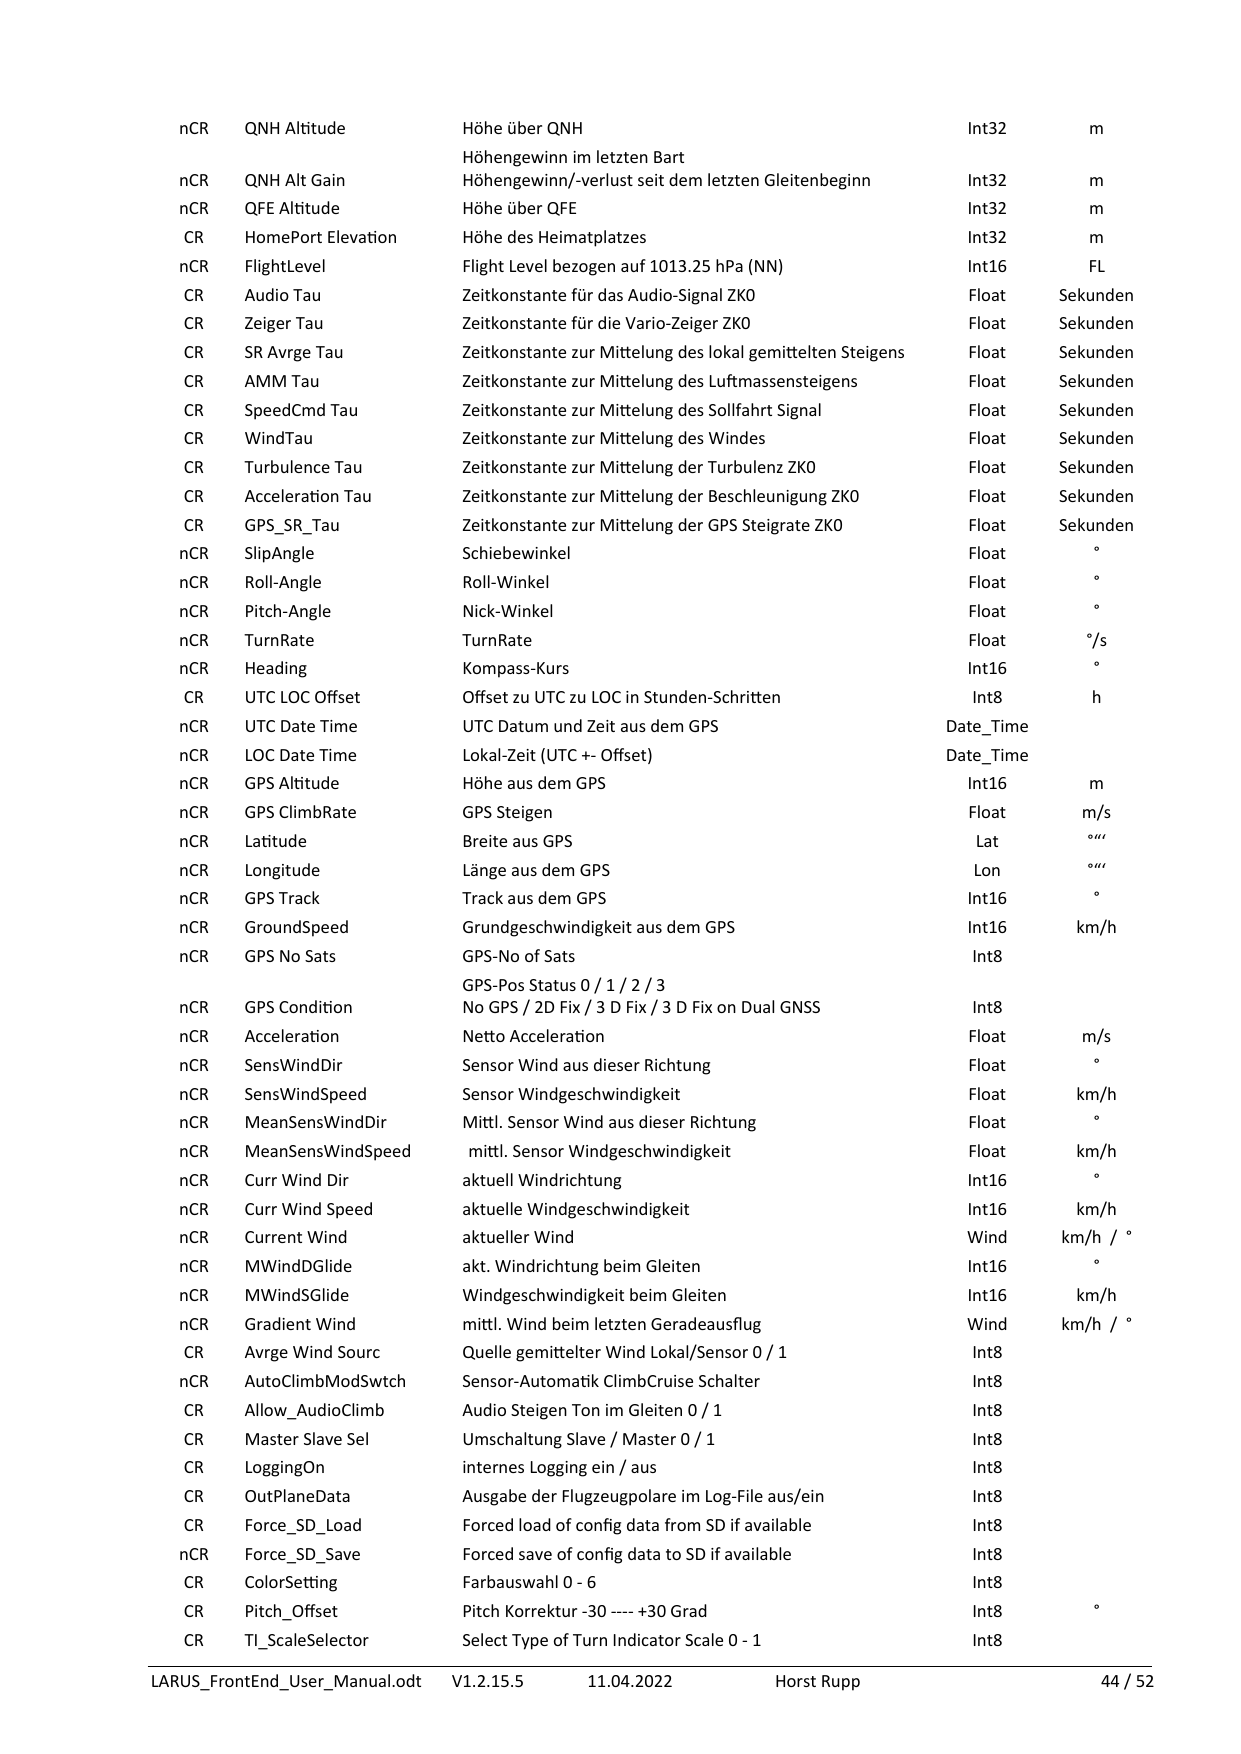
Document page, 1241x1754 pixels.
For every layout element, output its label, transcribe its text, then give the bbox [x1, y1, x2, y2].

table_cell FlightLevel [241, 251, 459, 280]
table_cell GPS_SR_Tau [241, 510, 459, 539]
table_cell UTC LOC Offset [241, 683, 459, 711]
table_cell Int8 [930, 1482, 1044, 1510]
table_cell Curr Wind Speed [241, 1194, 459, 1223]
table_cell aktuelle Windgeschwindigkeit [459, 1194, 930, 1223]
table_cell Höhengewinn im letzten Bart Höhengewinn/-verlust seit dem letzten Gleitenbeginn [459, 142, 930, 194]
table_cell Pitch_Offset [241, 1597, 459, 1625]
table_cell Float [930, 539, 1044, 567]
table_cell Nick-Winkel [459, 596, 930, 625]
table_cell CR [146, 1568, 241, 1597]
table_cell GPS Condition [241, 970, 459, 1022]
table_cell [1044, 1395, 1149, 1424]
table_cell Float [930, 280, 1044, 309]
table_cell Int16 [930, 251, 1044, 280]
table_cell nCR [146, 1367, 241, 1395]
table_cell GPS No Sats [241, 941, 459, 970]
table_cell UTC Datum und Zeit aus dem GPS [459, 711, 930, 740]
table_cell Netto Acceleration [459, 1022, 930, 1050]
table_cell Avrge Wind Sourc [241, 1338, 459, 1367]
table_cell Int8 [930, 1453, 1044, 1482]
table_cell CR [146, 1338, 241, 1367]
table_cell [1044, 1338, 1149, 1367]
table_cell °/s [1044, 625, 1149, 654]
table_cell km/h / ° [1044, 1223, 1149, 1252]
table_cell GPS Steigen [459, 798, 930, 826]
table_cell nCR [146, 1165, 241, 1194]
table_cell nCR [146, 1108, 241, 1137]
table_cell akt. Windrichtung beim Gleiten [459, 1252, 930, 1280]
table_cell Float [930, 1079, 1044, 1108]
table_cell MWindDGlide [241, 1252, 459, 1280]
table_cell °“‘ [1044, 855, 1149, 884]
table_cell SensWindSpeed [241, 1079, 459, 1108]
table_cell Höhe des Heimatplatzes [459, 223, 930, 251]
table_cell CR [146, 424, 241, 452]
table_cell Int32 [930, 223, 1044, 251]
table_cell Float [930, 481, 1044, 510]
table_cell Zeiger Tau [241, 309, 459, 337]
table_cell ° [1044, 1252, 1149, 1280]
table_cell Float [930, 1108, 1044, 1137]
table_cell Float [930, 1022, 1044, 1050]
table_cell Offset zu UTC zu LOC in Stunden-Schritten [459, 683, 930, 711]
table_cell TI_ScaleSelector [241, 1625, 459, 1654]
table_cell [1044, 1367, 1149, 1395]
table_cell Sekunden [1044, 424, 1149, 452]
table_cell nCR [146, 113, 241, 142]
table_cell Float [930, 596, 1044, 625]
table_cell Forced save of config data to SD if available [459, 1539, 930, 1568]
table_cell Int16 [930, 1252, 1044, 1280]
table_cell CR [146, 280, 241, 309]
table_cell Int16 [930, 654, 1044, 682]
table_cell [1044, 970, 1149, 1022]
table_cell Windgeschwindigkeit beim Gleiten [459, 1280, 930, 1309]
table_cell Sekunden [1044, 280, 1149, 309]
table_cell nCR [146, 1079, 241, 1108]
table_cell Int8 [930, 1338, 1044, 1367]
table_cell Int16 [930, 884, 1044, 912]
table_cell km/h [1044, 913, 1149, 941]
table_cell [1044, 1453, 1149, 1482]
table_cell Float [930, 510, 1044, 539]
table_cell Int16 [930, 1165, 1044, 1194]
table_cell CR [146, 1482, 241, 1510]
table_cell Sekunden [1044, 395, 1149, 424]
table_cell mittl. Wind beim letzten Geradeausflug [459, 1309, 930, 1338]
table_cell Mittl. Sensor Wind aus dieser Richtung [459, 1108, 930, 1137]
table_cell ° [1044, 884, 1149, 912]
table_cell nCR [146, 251, 241, 280]
table_cell m [1044, 142, 1149, 194]
table_cell Int8 [930, 1625, 1044, 1654]
table_cell nCR [146, 1539, 241, 1568]
table_cell Date_Time [930, 740, 1044, 769]
table_cell [1044, 1510, 1149, 1539]
table_cell Höhe aus dem GPS [459, 769, 930, 797]
table_cell nCR [146, 970, 241, 1022]
table_cell Float [930, 309, 1044, 337]
table_cell CR [146, 366, 241, 395]
table_cell GPS-No of Sats [459, 941, 930, 970]
table_cell nCR [146, 1137, 241, 1165]
table_cell CR [146, 395, 241, 424]
table_cell Lon [930, 855, 1044, 884]
table_cell SlipAngle [241, 539, 459, 567]
table_cell ° [1044, 654, 1149, 682]
table_cell km/h / ° [1044, 1309, 1149, 1338]
table_cell Audio Steigen Ton im Gleiten 0 / 1 [459, 1395, 930, 1424]
table_cell Sekunden [1044, 453, 1149, 481]
table_cell Zeitkonstante zur Mittelung des lokal gemittelten Steigens [459, 338, 930, 366]
table_cell Int32 [930, 113, 1044, 142]
table_cell nCR [146, 1223, 241, 1252]
table_cell °“‘ [1044, 826, 1149, 855]
table_cell CR [146, 1510, 241, 1539]
table_cell CR [146, 683, 241, 711]
table_cell Wind [930, 1309, 1044, 1338]
table_cell Float [930, 1137, 1044, 1165]
table_cell Force_SD_Save [241, 1539, 459, 1568]
table_cell aktueller Wind [459, 1223, 930, 1252]
table_cell Sensor-Automatik ClimbCruise Schalter [459, 1367, 930, 1395]
table_cell Kompass-Kurs [459, 654, 930, 682]
table_cell nCR [146, 913, 241, 941]
table_cell Zeitkonstante für die Vario-Zeiger ZK0 [459, 309, 930, 337]
table_cell nCR [146, 539, 241, 567]
table_cell AMM Tau [241, 366, 459, 395]
table_cell Höhe über QNH [459, 113, 930, 142]
table_cell MWindSGlide [241, 1280, 459, 1309]
table_cell Flight Level bezogen auf 1013.25 hPa (NN) [459, 251, 930, 280]
table_cell km/h [1044, 1280, 1149, 1309]
table_cell mittl. Sensor Windgeschwindigkeit [459, 1137, 930, 1165]
table_cell SpeedCmd Tau [241, 395, 459, 424]
table_cell nCR [146, 1252, 241, 1280]
table_cell Schiebewinkel [459, 539, 930, 567]
table_cell [1044, 941, 1149, 970]
table_cell nCR [146, 769, 241, 797]
table_cell nCR [146, 1280, 241, 1309]
table_cell [1044, 1424, 1149, 1453]
table_cell QNH Altitude [241, 113, 459, 142]
table_cell Umschaltung Slave / Master 0 / 1 [459, 1424, 930, 1453]
table_cell nCR [146, 740, 241, 769]
table_cell Int8 [930, 970, 1044, 1022]
table_cell Acceleration Tau [241, 481, 459, 510]
table_cell aktuell Windrichtung [459, 1165, 930, 1194]
table_cell Quelle gemittelter Wind Lokal/Sensor 0 / 1 [459, 1338, 930, 1367]
table_cell Float [930, 338, 1044, 366]
table_cell Forced load of config data from SD if available [459, 1510, 930, 1539]
table_cell Lat [930, 826, 1044, 855]
table_cell nCR [146, 941, 241, 970]
table_cell ° [1044, 539, 1149, 567]
table_cell SR Avrge Tau [241, 338, 459, 366]
table_cell km/h [1044, 1194, 1149, 1223]
table_cell Pitch Korrektur -30 ---- +30 Grad [459, 1597, 930, 1625]
table_cell ° [1044, 596, 1149, 625]
table_cell Int16 [930, 1194, 1044, 1223]
table_cell Wind [930, 1223, 1044, 1252]
table_cell Int32 [930, 142, 1044, 194]
table_cell Int8 [930, 941, 1044, 970]
table_cell nCR [146, 654, 241, 682]
table_cell nCR [146, 1022, 241, 1050]
table_cell CR [146, 1597, 241, 1625]
table_cell Grundgeschwindigkeit aus dem GPS [459, 913, 930, 941]
table_cell Current Wind [241, 1223, 459, 1252]
table_cell nCR [146, 142, 241, 194]
table_cell Sekunden [1044, 481, 1149, 510]
table_cell Curr Wind Dir [241, 1165, 459, 1194]
table_cell nCR [146, 711, 241, 740]
table_cell Select Type of Turn Indicator Scale 0 - 1 [459, 1625, 930, 1654]
table_cell ° [1044, 1050, 1149, 1079]
table_cell Allow_AudioClimb [241, 1395, 459, 1424]
table_cell GPS Altitude [241, 769, 459, 797]
table_cell [1044, 1539, 1149, 1568]
table_cell MeanSensWindSpeed [241, 1137, 459, 1165]
table_cell Sensor Windgeschwindigkeit [459, 1079, 930, 1108]
table_cell Pitch-Angle [241, 596, 459, 625]
table_cell Audio Tau [241, 280, 459, 309]
table_cell AutoClimbModSwtch [241, 1367, 459, 1395]
table_cell Float [930, 625, 1044, 654]
table_cell Sekunden [1044, 510, 1149, 539]
table_cell km/h [1044, 1079, 1149, 1108]
table_cell Int8 [930, 1395, 1044, 1424]
table_cell Länge aus dem GPS [459, 855, 930, 884]
table_cell Int8 [930, 1367, 1044, 1395]
table_cell TurnRate [459, 625, 930, 654]
table_cell nCR [146, 855, 241, 884]
table_cell Latitude [241, 826, 459, 855]
table_cell LOC Date Time [241, 740, 459, 769]
table_cell nCR [146, 798, 241, 826]
table_cell nCR [146, 1194, 241, 1223]
table_cell nCR [146, 1050, 241, 1079]
table_cell CR [146, 338, 241, 366]
table_cell nCR [146, 826, 241, 855]
table_cell Turbulence Tau [241, 453, 459, 481]
table_cell nCR [146, 884, 241, 912]
table_cell CR [146, 453, 241, 481]
table_cell Sekunden [1044, 366, 1149, 395]
table_cell nCR [146, 568, 241, 596]
table_cell Heading [241, 654, 459, 682]
table_cell m [1044, 223, 1149, 251]
table_cell Int16 [930, 769, 1044, 797]
table_cell Float [930, 798, 1044, 826]
table_cell Zeitkonstante zur Mittelung der Beschleunigung ZK0 [459, 481, 930, 510]
table_cell [1044, 1625, 1149, 1654]
table_cell Int8 [930, 1597, 1044, 1625]
table_cell LoggingOn [241, 1453, 459, 1482]
table_cell Zeitkonstante zur Mittelung der GPS Steigrate ZK0 [459, 510, 930, 539]
table_cell Sensor Wind aus dieser Richtung [459, 1050, 930, 1079]
table_cell QFE Altitude [241, 194, 459, 222]
table_cell Zeitkonstante zur Mittelung des Sollfahrt Signal [459, 395, 930, 424]
table_cell CR [146, 1395, 241, 1424]
table_cell Ausgabe der Flugzeugpolare im Log-File aus/ein [459, 1482, 930, 1510]
table_cell m [1044, 769, 1149, 797]
table_cell Sekunden [1044, 309, 1149, 337]
table_cell Float [930, 366, 1044, 395]
table_cell GPS Track [241, 884, 459, 912]
table_cell km/h [1044, 1137, 1149, 1165]
table_cell m/s [1044, 798, 1149, 826]
table_cell nCR [146, 194, 241, 222]
table_cell CR [146, 510, 241, 539]
table_cell [1044, 711, 1149, 740]
table_cell Float [930, 453, 1044, 481]
table_cell Int16 [930, 913, 1044, 941]
table_cell Int8 [930, 1510, 1044, 1539]
table_cell Int32 [930, 194, 1044, 222]
table_cell HomePort Elevation [241, 223, 459, 251]
table_cell Zeitkonstante zur Mittelung des Windes [459, 424, 930, 452]
table_cell Float [930, 424, 1044, 452]
table_cell Lokal-Zeit (UTC +- Offset) [459, 740, 930, 769]
table_cell Int8 [930, 1424, 1044, 1453]
table_cell Acceleration [241, 1022, 459, 1050]
table_cell UTC Date Time [241, 711, 459, 740]
table_cell CR [146, 1625, 241, 1654]
table_cell Longitude [241, 855, 459, 884]
table_cell [1044, 1568, 1149, 1597]
table_cell SensWindDir [241, 1050, 459, 1079]
table_cell Farbauswahl 0 - 6 [459, 1568, 930, 1597]
table_cell FL [1044, 251, 1149, 280]
table_cell Sekunden [1044, 338, 1149, 366]
table_cell GPS ClimbRate [241, 798, 459, 826]
table_cell m/s [1044, 1022, 1149, 1050]
table_cell Int8 [930, 683, 1044, 711]
table_cell Zeitkonstante zur Mittelung der Turbulenz ZK0 [459, 453, 930, 481]
table_cell m [1044, 194, 1149, 222]
table_cell Gradient Wind [241, 1309, 459, 1338]
table_cell TurnRate [241, 625, 459, 654]
table_cell ° [1044, 1108, 1149, 1137]
table_cell Master Slave Sel [241, 1424, 459, 1453]
table_cell Höhe über QFE [459, 194, 930, 222]
table_cell m [1044, 113, 1149, 142]
table_cell Int8 [930, 1568, 1044, 1597]
table_cell nCR [146, 1309, 241, 1338]
table_cell CR [146, 223, 241, 251]
table_cell CR [146, 1453, 241, 1482]
table_cell Date_Time [930, 711, 1044, 740]
table_cell Int16 [930, 1280, 1044, 1309]
table_cell [1044, 1482, 1149, 1510]
table_cell CR [146, 309, 241, 337]
table_cell GroundSpeed [241, 913, 459, 941]
table_cell nCR [146, 596, 241, 625]
table_cell CR [146, 1424, 241, 1453]
table_cell Int8 [930, 1539, 1044, 1568]
table_cell QNH Alt Gain [241, 142, 459, 194]
table_cell Roll-Winkel [459, 568, 930, 596]
table_cell Force_SD_Load [241, 1510, 459, 1539]
table_cell ° [1044, 1597, 1149, 1625]
table_cell h [1044, 683, 1149, 711]
table_cell Float [930, 1050, 1044, 1079]
table_cell ° [1044, 568, 1149, 596]
table_cell ColorSetting [241, 1568, 459, 1597]
table_cell Breite aus GPS [459, 826, 930, 855]
table_cell internes Logging ein / aus [459, 1453, 930, 1482]
table_cell ° [1044, 1165, 1149, 1194]
table_cell nCR [146, 625, 241, 654]
table_cell Roll-Angle [241, 568, 459, 596]
table_cell [1044, 740, 1149, 769]
table_cell WindTau [241, 424, 459, 452]
table_cell MeanSensWindDir [241, 1108, 459, 1137]
table_cell OutPlaneData [241, 1482, 459, 1510]
table_cell Zeitkonstante für das Audio-Signal ZK0 [459, 280, 930, 309]
table_cell Float [930, 568, 1044, 596]
table_cell Track aus dem GPS [459, 884, 930, 912]
table_cell Zeitkonstante zur Mittelung des Luftmassensteigens [459, 366, 930, 395]
table_cell GPS-Pos Status 0 / 1 / 2 / 3 No GPS / 2D Fix / 3 D Fix / 3 D Fix on Dual GNSS [459, 970, 930, 1022]
table_cell Float [930, 395, 1044, 424]
table_cell CR [146, 481, 241, 510]
